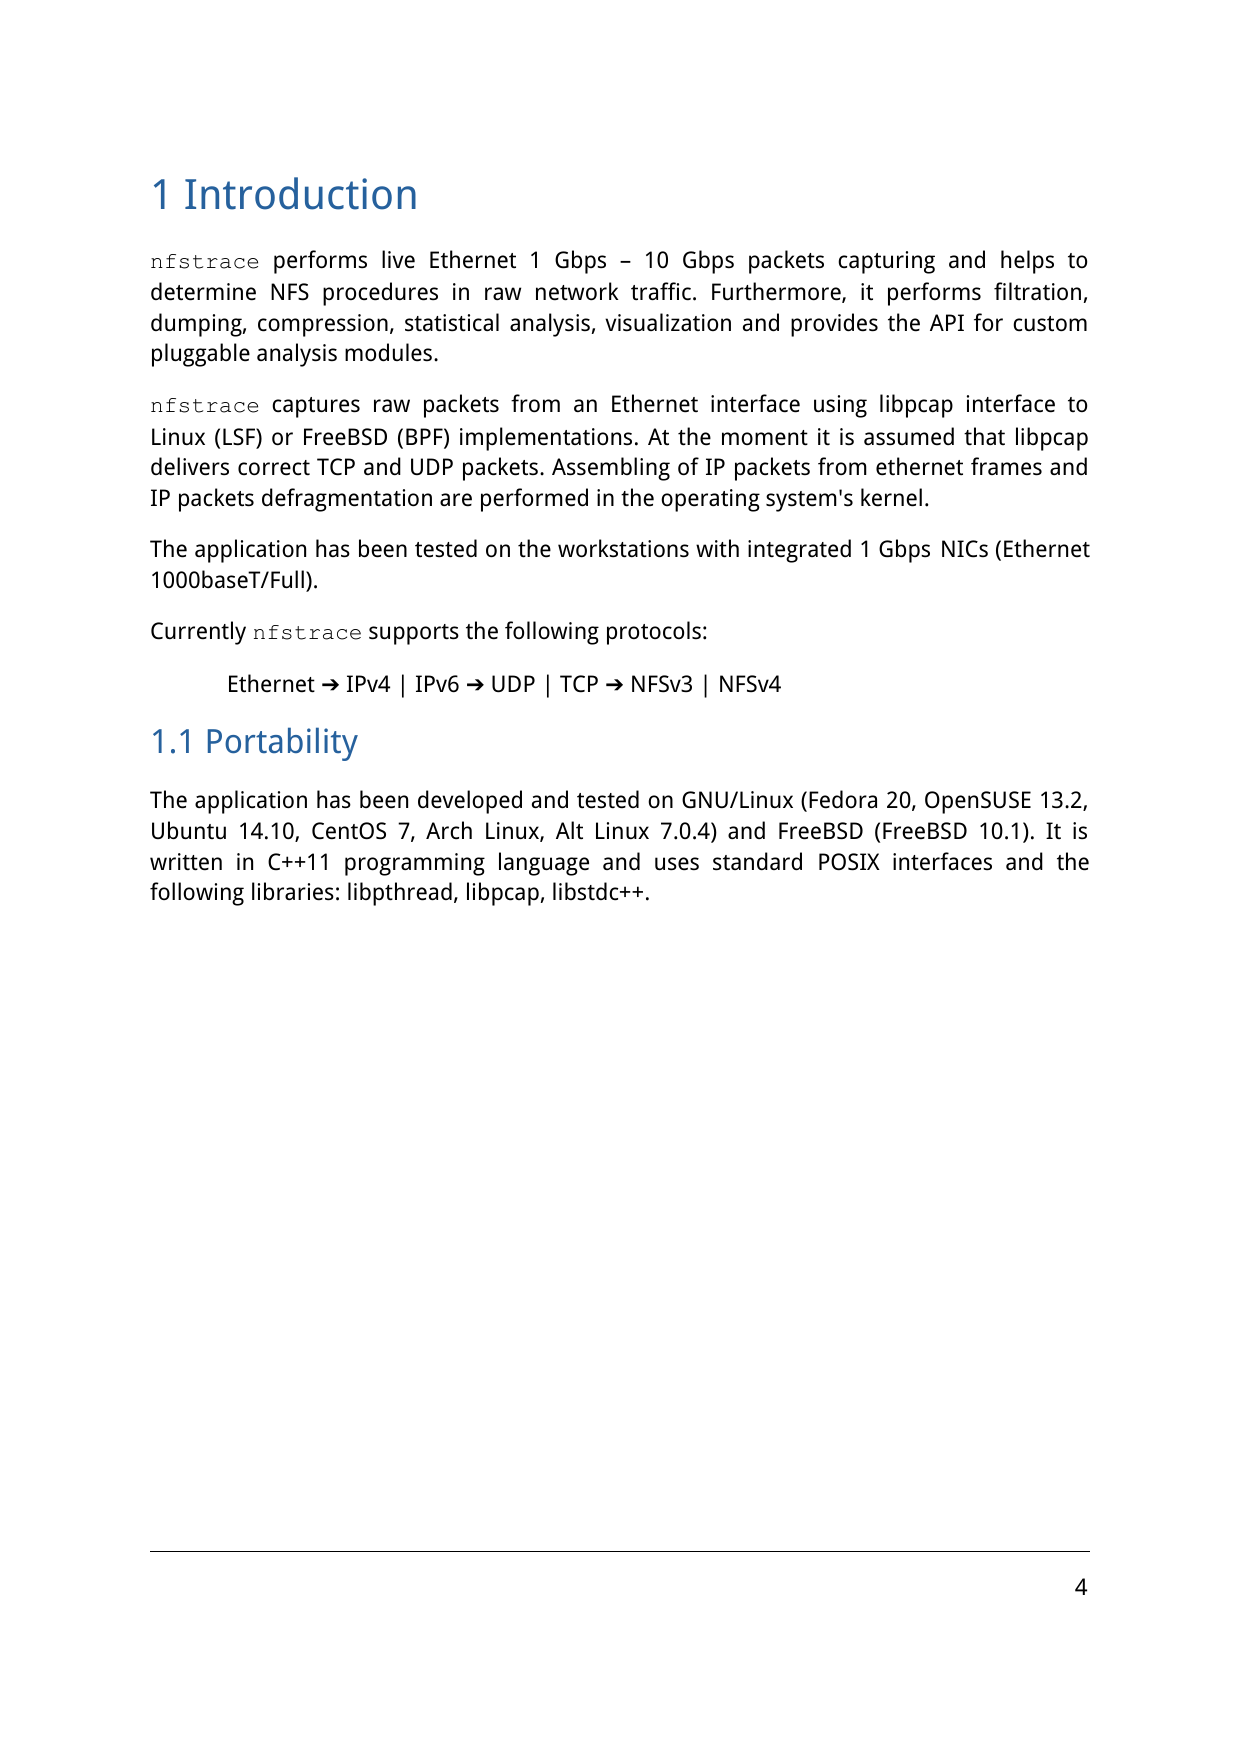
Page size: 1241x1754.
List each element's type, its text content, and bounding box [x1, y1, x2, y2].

text The application has been developed and tested on GNU/Linux (Fedora 20, OpenSUSE 13.2, Ubuntu 14.10, CentOS 7, Arch Linux, Alt Linux 7.0.4) and FreeBSD (FreeBSD 10.1). It is written in C++11 programming language and uses standard POSIX interfaces and the following libraries: libpthread, libpcap, libstdc++. [150, 787, 1090, 906]
text Ethernet ➔ IPv4 | IPv6 ➔ UDP | TCP ➔ NFSv3 | NFSv4 [150, 671, 1090, 698]
text The application has been tested on the workstations with integrated 1 Gbps NICs (Ethernet 1000baseT/Full). [150, 536, 1090, 593]
text Currently nfstrace supports the following protocols: [150, 618, 1090, 646]
subtitle Introduction [150, 171, 1090, 219]
text nfstrace captures raw packets from an Ethernet interface using libpcap interface to Linux (LSF) or FreeBSD (BPF) implementations. At the moment it is assumed that libpcap delivers correct TCP and UDP packets. Assembling of IP packets from ethernet frames and IP packets defragmentation are performed in the operating system's kernel. [150, 392, 1090, 512]
subtitle Portability [150, 722, 1090, 761]
text nfstrace performs live Ethernet 1 Gbps – 10 Gbps packets capturing and helps to determine NFS procedures in raw network traffic. Furthermore, it performs filtration, dumping, compression, statistical analysis, visualization and provides the API for custom pluggable analysis modules. [150, 247, 1090, 367]
